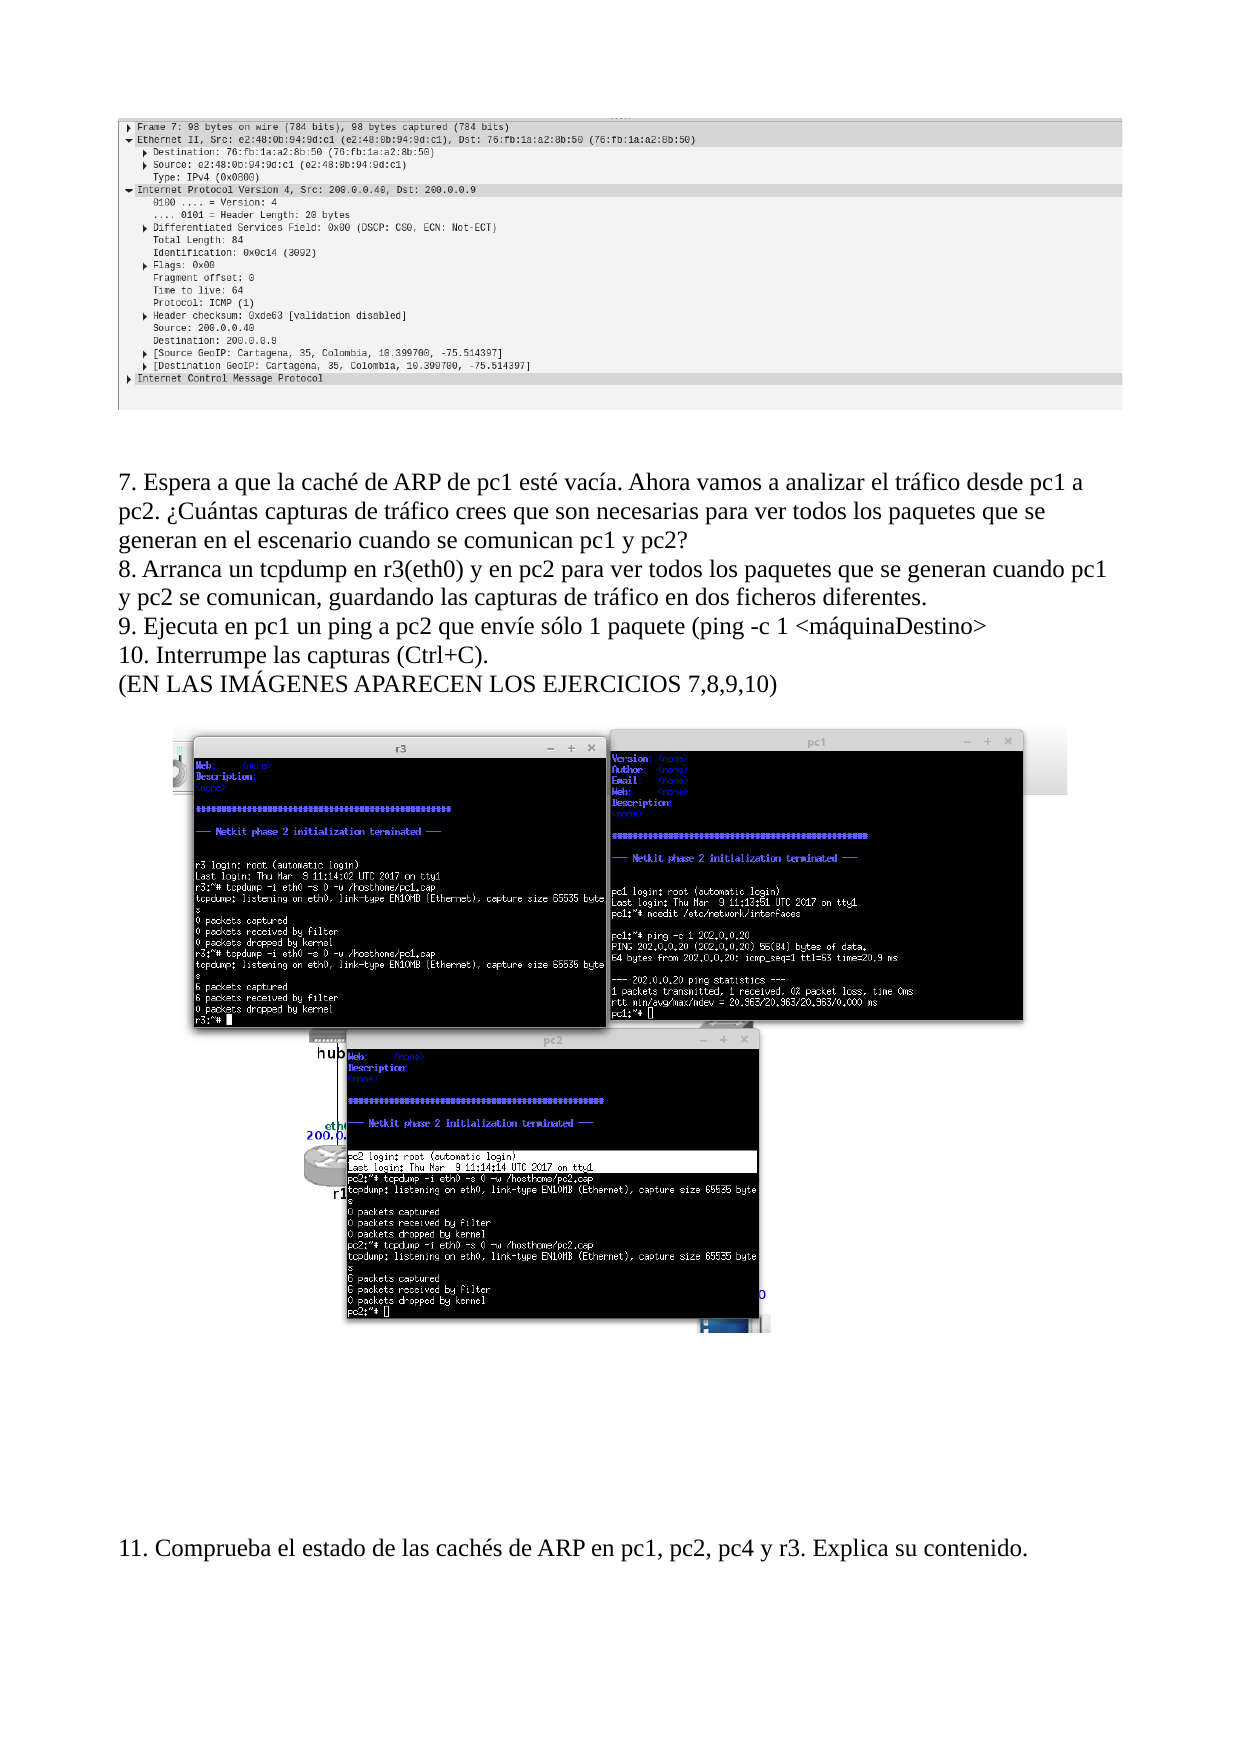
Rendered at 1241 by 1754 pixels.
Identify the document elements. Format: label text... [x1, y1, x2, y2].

text 9. Ejecuta en pc1 un ping a pc2 que envíe sólo 1 paquete (ping -c 1 <máquinaDestino> [118, 611, 1122, 640]
text 11. Comprueba el estado de las cachés de ARP en pc1, pc2, pc4 y r3. Explica su contenido. [118, 1533, 1122, 1562]
picture [118, 118, 1123, 410]
picture [172, 726, 1068, 1333]
text 10. Interrumpe las capturas (Ctrl+C). [118, 640, 1122, 669]
text 8. Arranca un tcpdump en r3(eth0) y en pc2 para ver todos los paquetes que se generan cuando pc1 y pc2 se comunican, guardando las capturas de tráfico en dos ficheros diferentes. [118, 554, 1122, 611]
text 7. Espera a que la caché de ARP de pc1 esté vacía. Ahora vamos a analizar el tráfico desde pc1 a pc2. ¿Cuántas capturas de tráfico crees que son necesarias para ver todos los paquetes que se generan en el escenario cuando se comunican pc1 y pc2? [118, 467, 1122, 554]
text (EN LAS IMÁGENES APARECEN LOS EJERCICIOS 7,8,9,10) [118, 669, 1122, 697]
